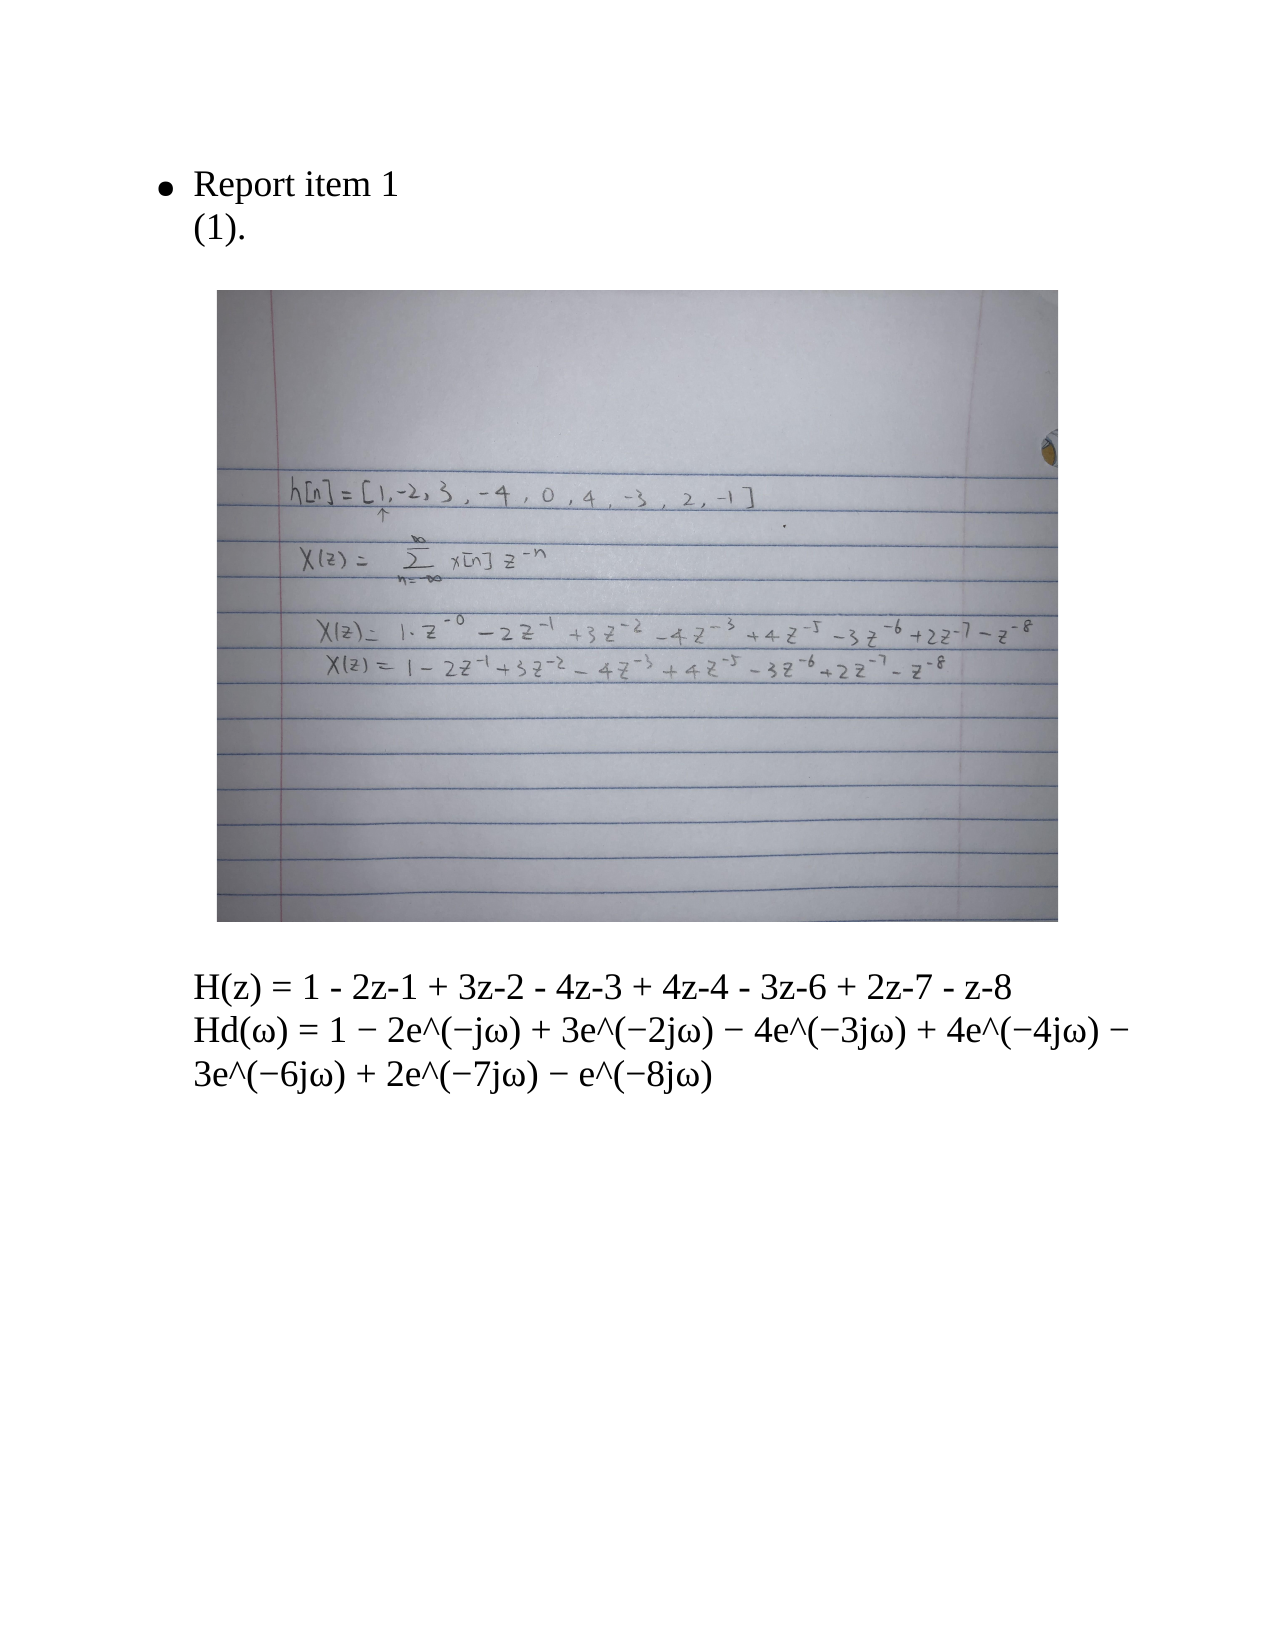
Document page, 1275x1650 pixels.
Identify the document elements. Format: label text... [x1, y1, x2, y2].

picture [216, 290, 1059, 922]
list (1). [156, 204, 1157, 247]
text H(z) = 1 - 2z-1 + 3z-2 - 4z-3 + 4z-4 - 3z-6 + 2z-7 - z-8 [193, 965, 1157, 1008]
list Report item 1 [156, 161, 1157, 204]
text Hd(ω) = 1 − 2e^(−jω) + 3e^(−2jω) − 4e^(−3jω) + 4e^(−4jω) − 3e^(−6jω) + 2e^(−7jω) − e^(−8jω) [193, 1008, 1157, 1094]
